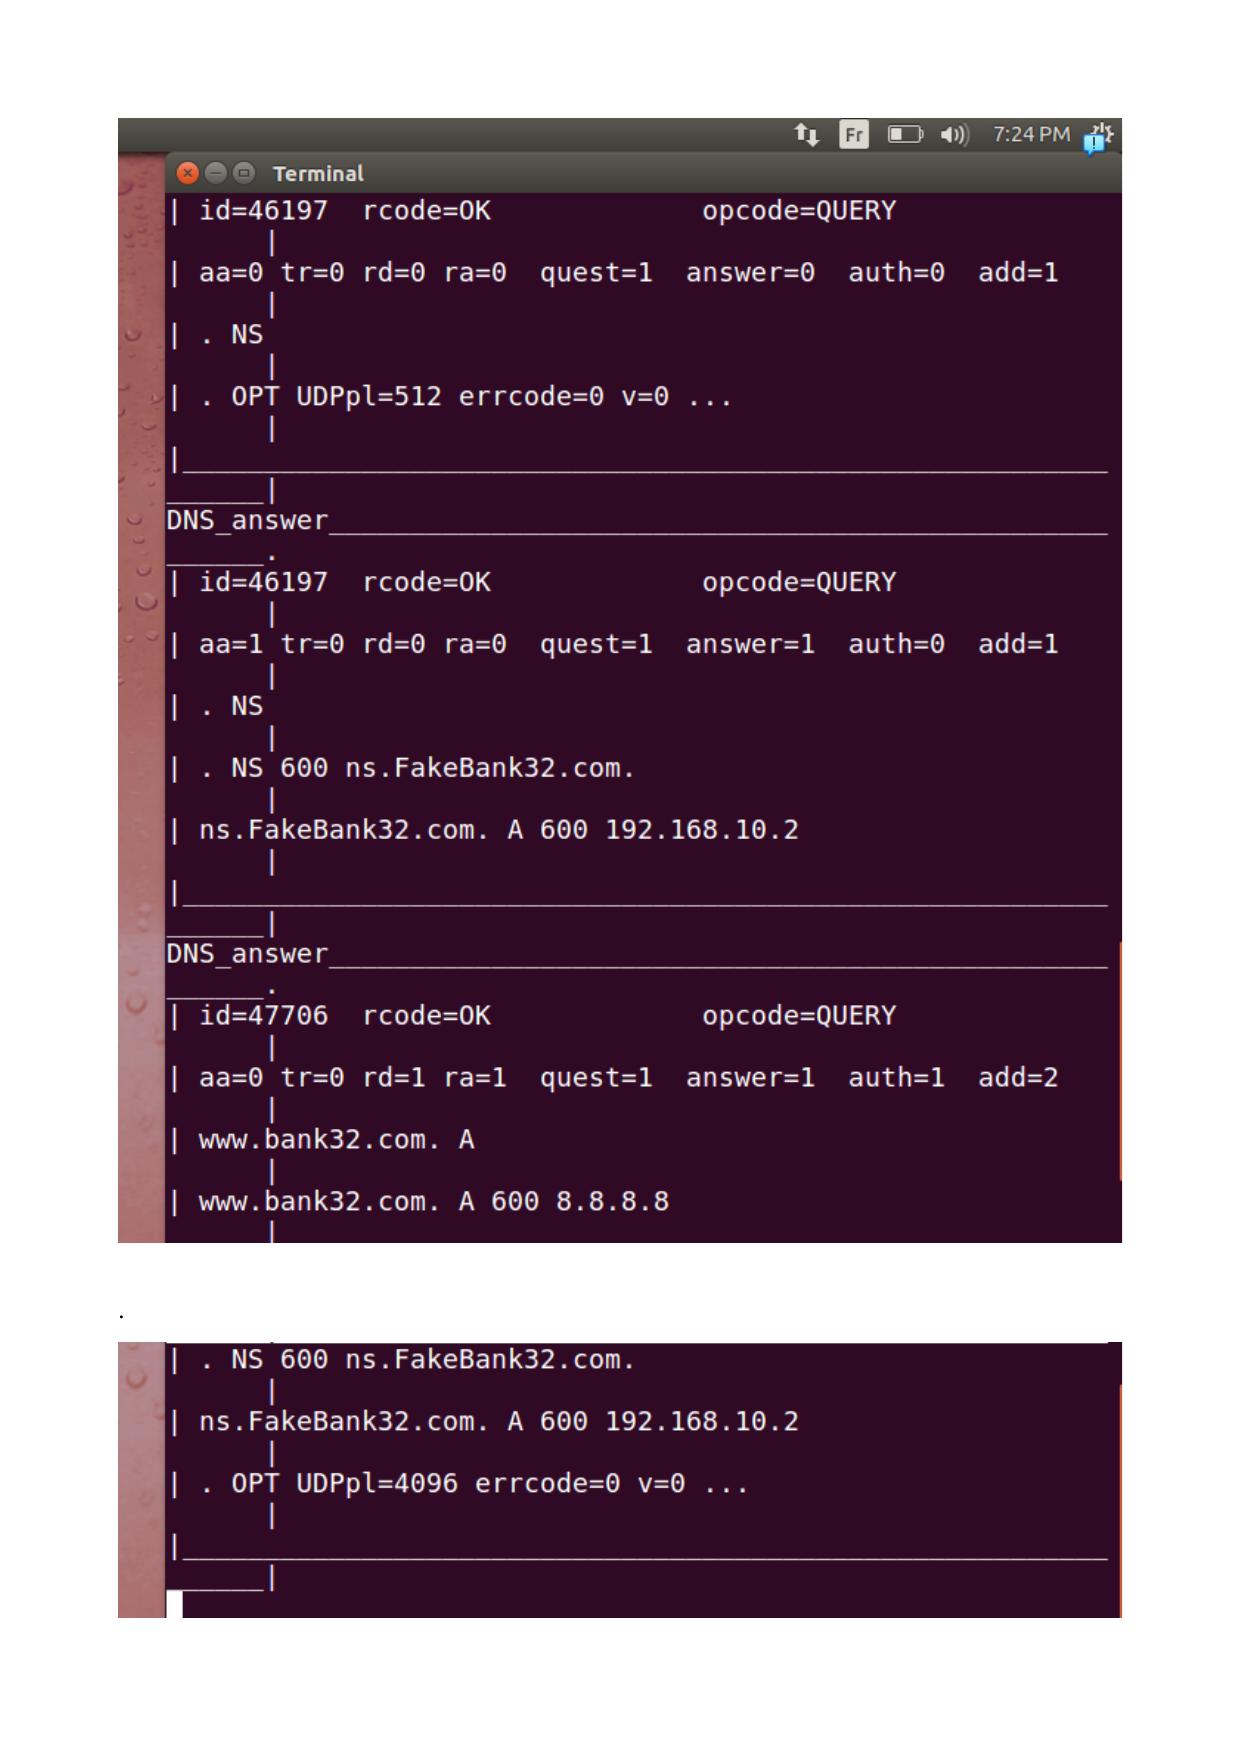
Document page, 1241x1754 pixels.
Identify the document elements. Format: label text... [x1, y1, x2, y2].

picture [118, 118, 1123, 1243]
text . [118, 1295, 1122, 1323]
picture [118, 1342, 1123, 1618]
